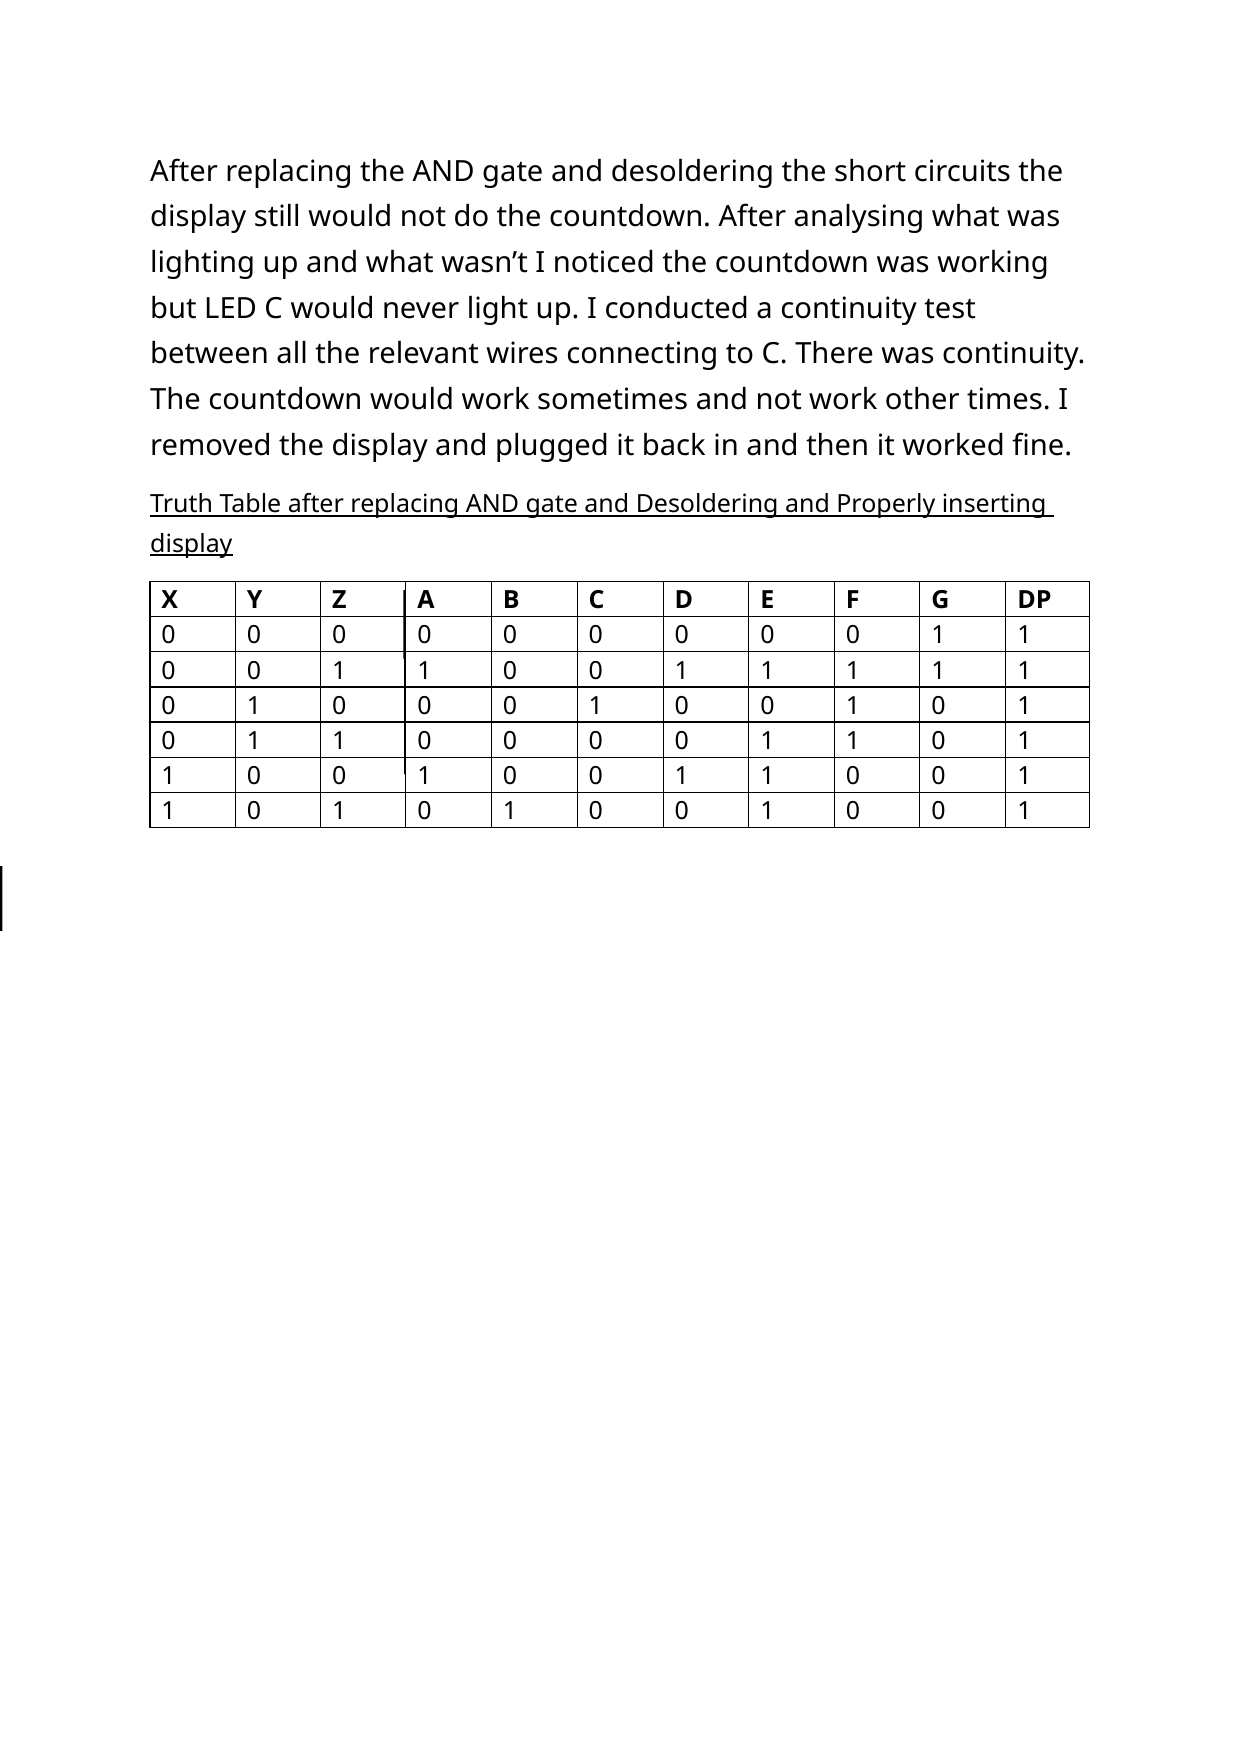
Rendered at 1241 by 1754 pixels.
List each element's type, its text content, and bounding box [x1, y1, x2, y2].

table_cell 0 [321, 688, 404, 721]
table_cell 1 [835, 723, 919, 757]
table_cell 1 [749, 758, 834, 792]
table_cell 0 [406, 723, 491, 757]
table_header G [920, 582, 1005, 616]
table_cell 0 [664, 617, 748, 651]
table_cell 0 [492, 723, 577, 757]
table_cell 1 [1006, 652, 1089, 686]
table_cell 1 [321, 652, 404, 686]
table_cell 0 [578, 652, 663, 686]
table_cell 1 [749, 793, 834, 827]
table_cell 0 [406, 617, 491, 651]
table_cell 1 [1006, 688, 1089, 721]
table_cell 1 [1006, 793, 1089, 827]
table_cell 0 [664, 688, 748, 721]
table_cell 1 [749, 723, 834, 757]
table_cell 0 [492, 652, 577, 686]
table_header E [749, 582, 834, 616]
table_cell 0 [578, 758, 663, 792]
table_cell 0 [492, 688, 577, 721]
table_cell 1 [920, 652, 1005, 686]
table_cell 0 [151, 723, 235, 757]
text After replacing the AND gate and desoldering the short circuits the display still would not do the countdown. After analysing what was lighting up and what wasn’t I noticed the countdown was working but LED C would never light up. I conducted a continuity test between all the relevant wires connecting to C. There was continuity. The countdown would work sometimes and not work other times. I removed the display and plugged it back in and then it worked fine. [150, 150, 1090, 463]
table_cell 1 [151, 758, 235, 792]
table_header DP [1006, 582, 1089, 616]
table_cell 0 [578, 617, 663, 651]
table_cell 1 [151, 793, 235, 827]
table_header A [406, 582, 491, 616]
table_cell 1 [835, 688, 919, 721]
table_cell 0 [236, 758, 320, 792]
table_cell 0 [664, 723, 748, 757]
table_cell 0 [749, 617, 834, 651]
table_cell 0 [492, 758, 577, 792]
table_cell 0 [664, 793, 748, 827]
table_cell 0 [835, 793, 919, 827]
table_cell 1 [749, 652, 834, 686]
table_header X [151, 582, 235, 616]
table_cell 0 [151, 688, 235, 721]
table_cell 0 [236, 617, 320, 651]
table_cell 0 [236, 793, 320, 827]
table_cell 1 [920, 617, 1005, 651]
table_cell 1 [578, 688, 663, 721]
table_cell 0 [406, 793, 491, 827]
table_header Y [236, 582, 320, 616]
table_cell 0 [578, 793, 663, 827]
table_cell 0 [835, 758, 919, 792]
table_header D [664, 582, 748, 616]
table_cell 0 [151, 617, 235, 651]
table_cell 0 [920, 723, 1005, 757]
text Truth Table after replacing AND gate and Desoldering and Properly inserting display [150, 486, 1090, 559]
table_cell 1 [492, 793, 577, 827]
table_cell 1 [236, 688, 320, 721]
table_cell 0 [920, 688, 1005, 721]
table_cell 1 [835, 652, 919, 686]
table_cell 0 [321, 617, 403, 651]
table_cell 1 [664, 652, 748, 686]
table_cell 0 [749, 688, 834, 721]
table_cell 1 [321, 723, 404, 757]
table_cell 0 [151, 652, 235, 686]
table_cell 0 [236, 652, 320, 686]
table_cell 0 [406, 688, 491, 721]
table_cell 0 [835, 617, 919, 651]
table_cell 1 [406, 758, 491, 792]
table_header C [578, 582, 663, 616]
table_cell 1 [321, 793, 405, 827]
table_cell 0 [920, 793, 1005, 827]
table_cell 1 [1006, 758, 1089, 792]
table_header B [492, 582, 577, 616]
table_cell 0 [321, 758, 405, 792]
table_cell 1 [236, 723, 320, 757]
table_cell 0 [492, 617, 577, 651]
table_cell 0 [920, 758, 1005, 792]
table_cell 1 [1006, 617, 1089, 651]
table_cell 1 [1006, 723, 1089, 757]
table_cell 0 [578, 723, 663, 757]
table_header F [835, 582, 919, 616]
table_cell 1 [406, 652, 491, 686]
table_cell 1 [664, 758, 748, 792]
table_header Z [321, 582, 405, 616]
